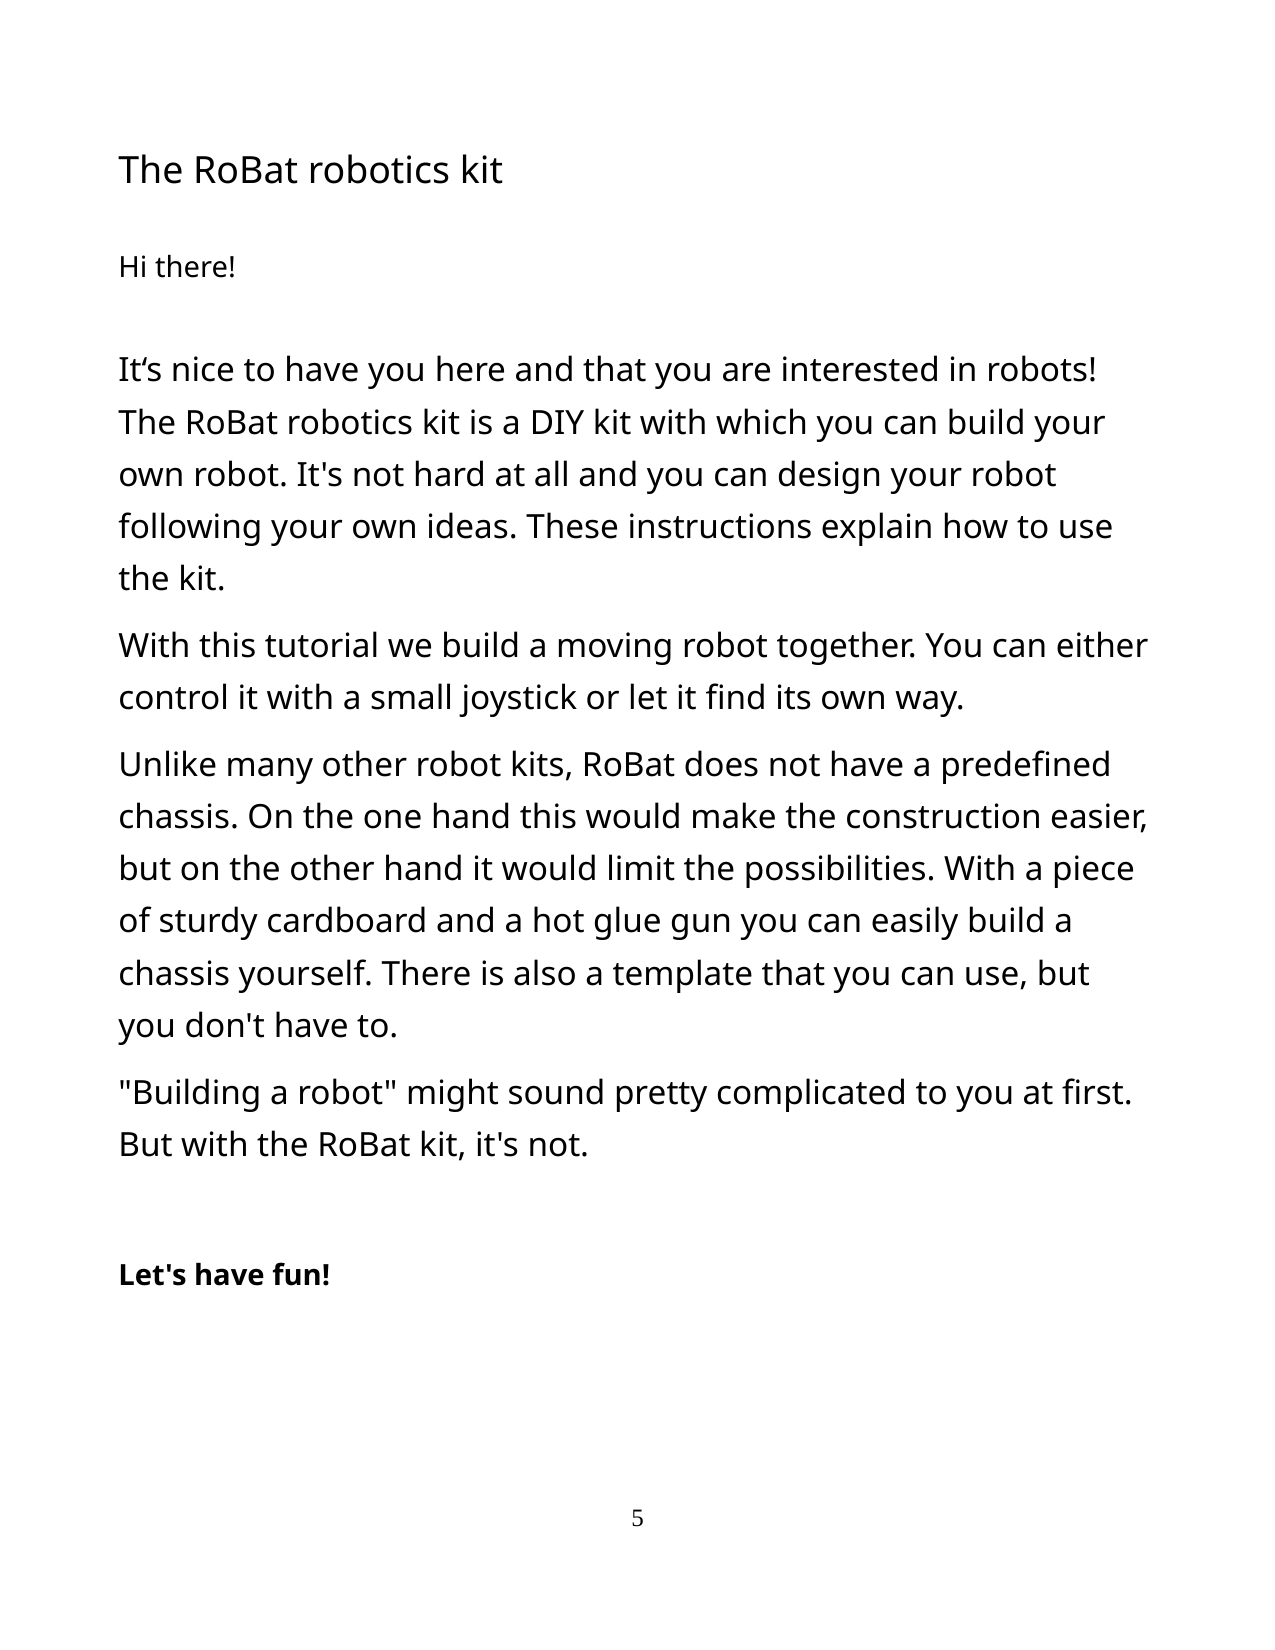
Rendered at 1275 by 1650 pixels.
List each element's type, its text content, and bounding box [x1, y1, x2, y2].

text With this tutorial we build a moving robot together. You can either control it with a small joystick or let it find its own way. [118, 622, 1157, 719]
text Let's have fun! [118, 1254, 1157, 1294]
text Hi there! [118, 246, 1157, 286]
text Unlike many other robot kits, RoBat does not have a predefined chassis. On the one hand this would make the construction easier, but on the other hand it would limit the possibilities. With a piece of sturdy cardboard and a hot glue gun you can easily build a chassis yourself. There is also a template that you can use, but you don't have to. [118, 741, 1157, 1047]
text It‘s nice to have you here and that you are interested in robots! The RoBat robotics kit is a DIY kit with which you can build your own robot. It's not hard at all and you can design your robot following your own ideas. These instructions explain how to use the kit. [118, 346, 1157, 600]
subtitle The RoBat robotics kit [118, 143, 1157, 194]
text "Building a robot" might sound pretty complicated to you at first. But with the RoBat kit, it's not. [118, 1068, 1157, 1166]
